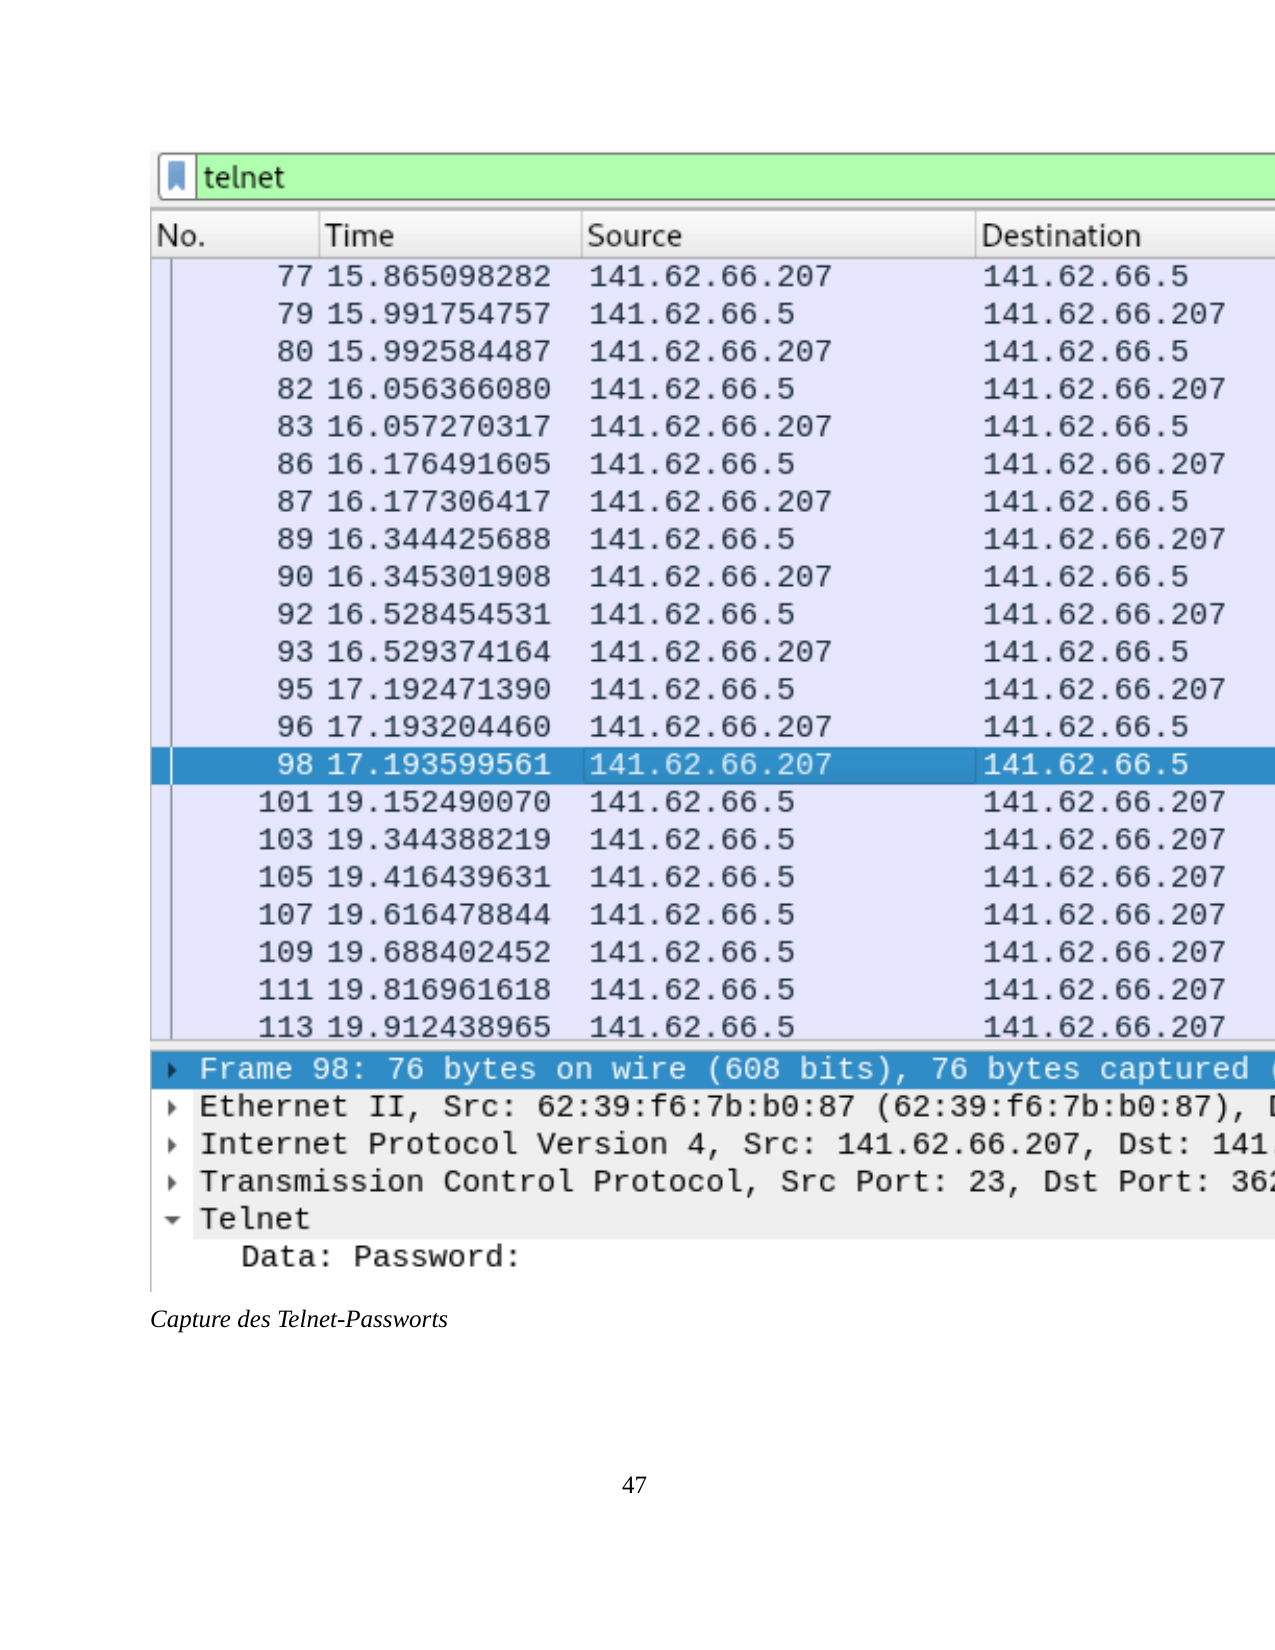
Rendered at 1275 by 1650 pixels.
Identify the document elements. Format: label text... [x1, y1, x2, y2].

picture [150, 150, 1275, 1292]
text Capture des Telnet-Passworts [150, 1304, 1125, 1333]
